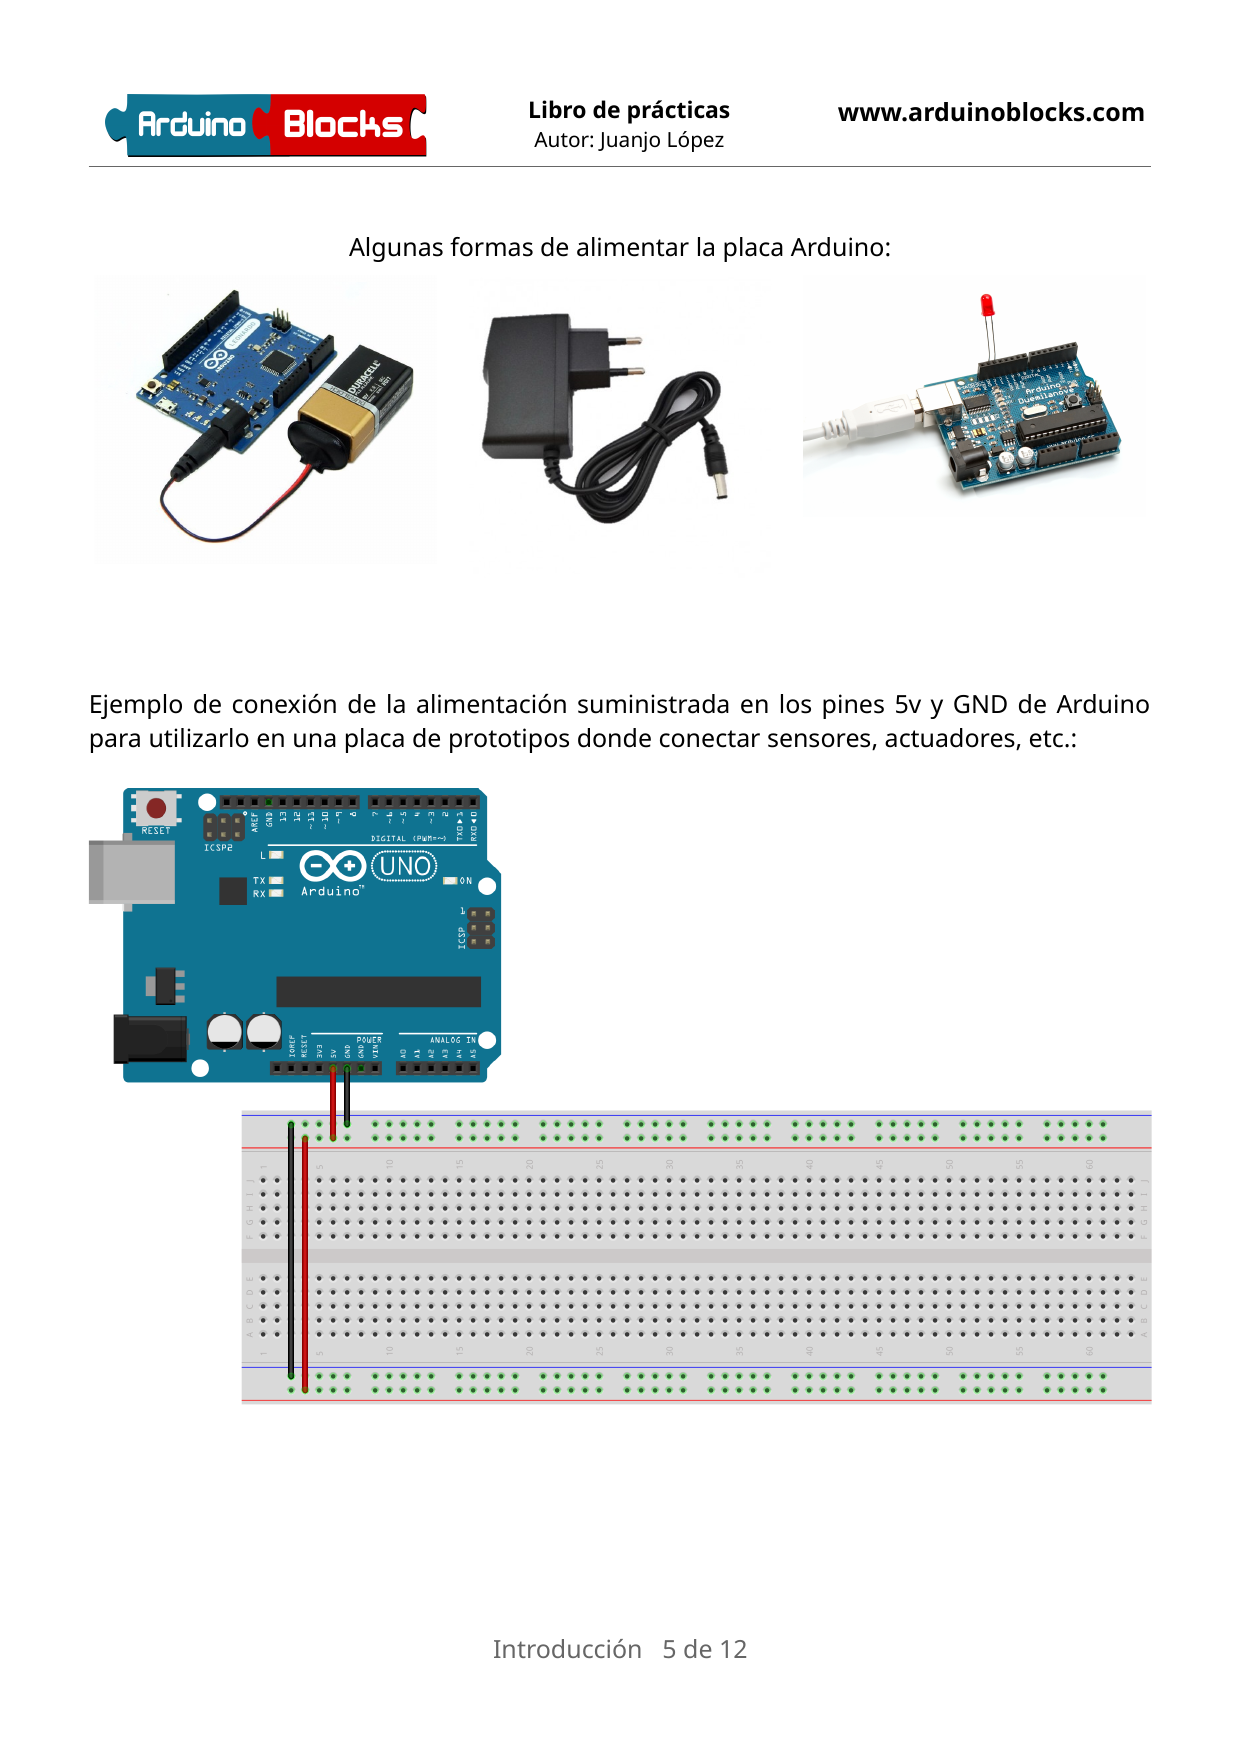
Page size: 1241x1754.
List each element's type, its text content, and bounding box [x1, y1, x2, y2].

picture [803, 275, 1146, 517]
picture [94, 275, 438, 564]
picture [105, 94, 427, 157]
text Ejemplo de conexión de la alimentación suministrada en los pines 5v y GND de Arduino para utilizarlo en una placa de prototipos donde conectar sensores, actuadores, etc.: [88, 686, 1152, 754]
table_header Algunas formas de alimentar la placa Arduino: [89, 224, 1152, 270]
picture [88, 788, 1152, 1409]
table_cell [797, 270, 1152, 584]
table_cell [443, 270, 797, 584]
picture [468, 275, 772, 579]
table_cell [89, 270, 443, 584]
